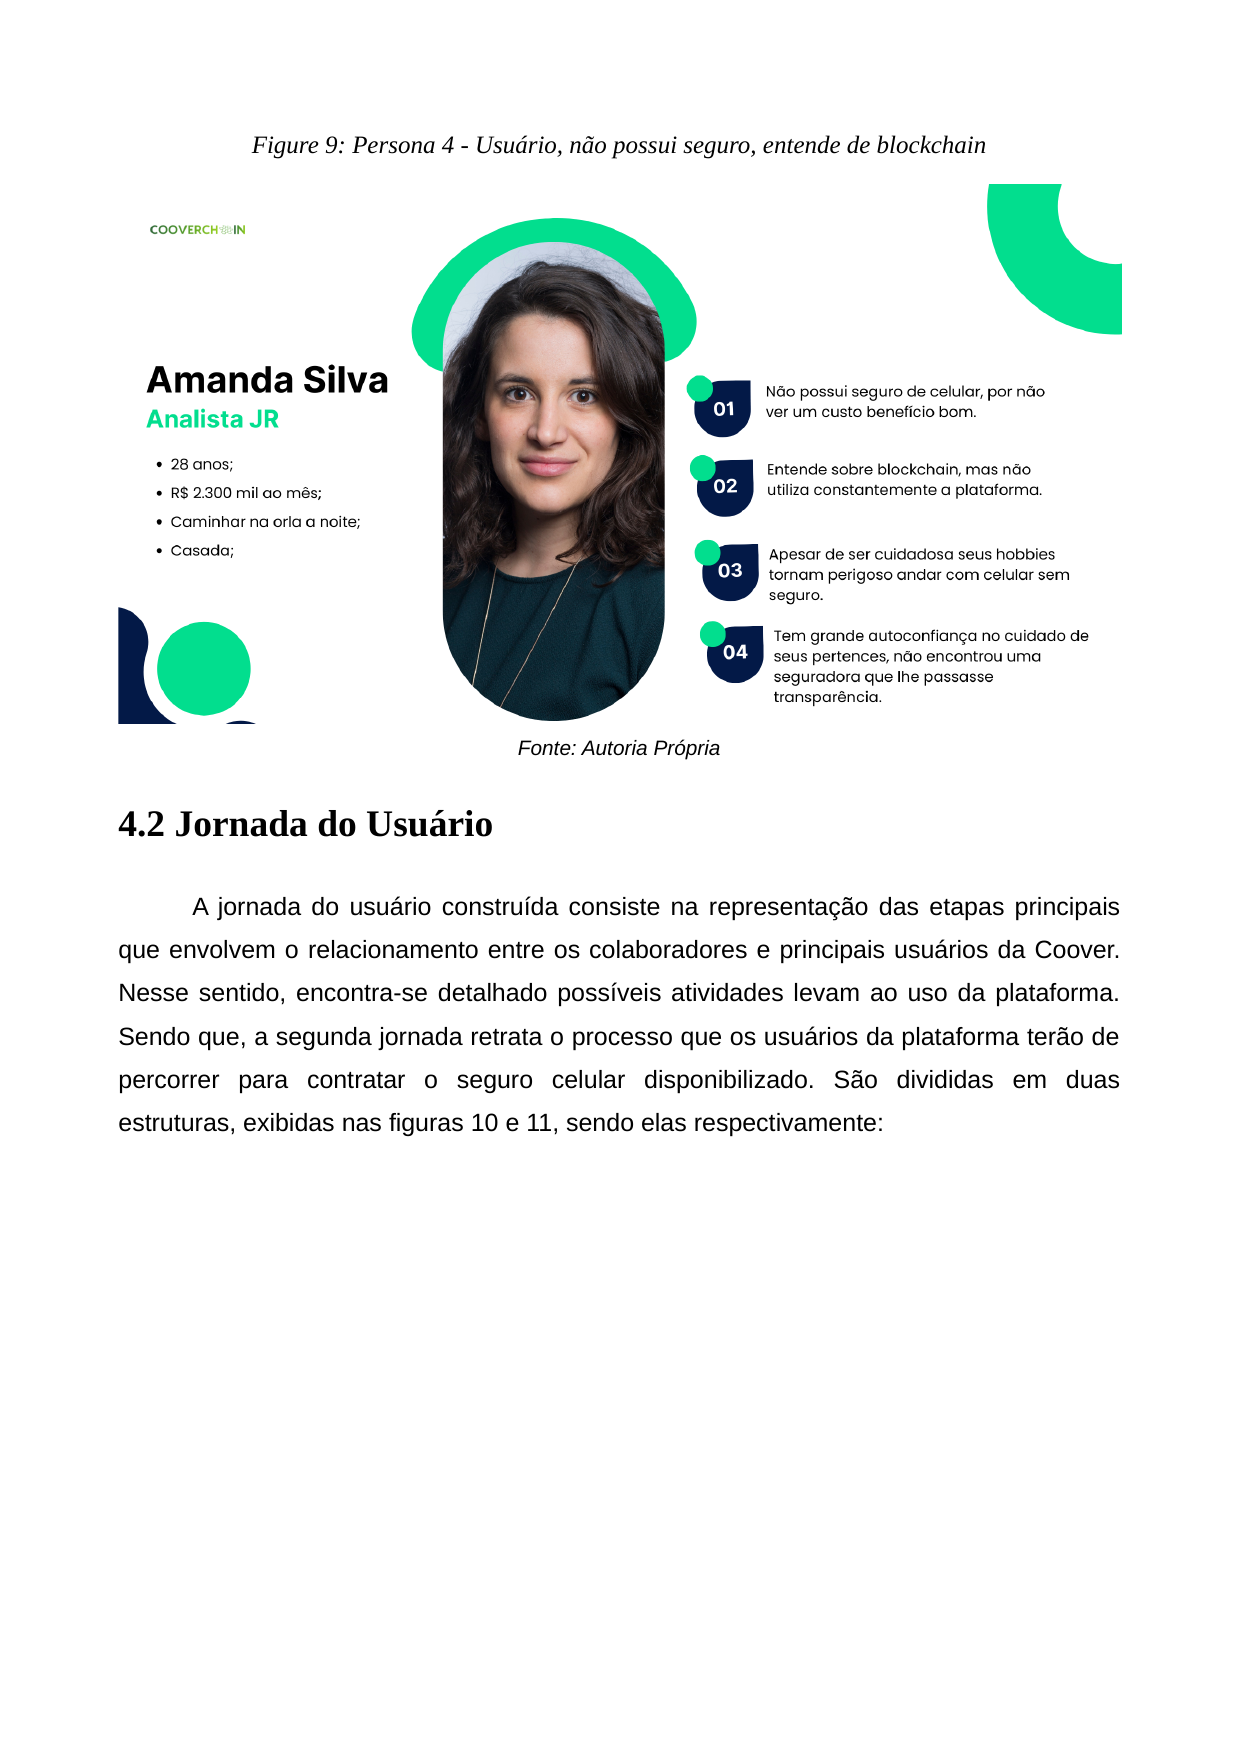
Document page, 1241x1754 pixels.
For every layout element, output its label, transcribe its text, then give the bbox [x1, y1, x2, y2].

subtitle 4.2 Jornada do Usuário [118, 801, 1122, 844]
text A jornada do usuário construída consiste na representação das etapas principais que envolvem o relacionamento entre os colaboradores e principais usuários da Coover. Nesse sentido, encontra-se detalhado possíveis atividades levam ao uso da plataforma. Sendo que, a segunda jornada retrata o processo que os usuários da plataforma terão de percorrer para contratar o seguro celular disponibilizado. São divididas em duas estruturas, exibidas nas figuras 10 e 11, sendo elas respectivamente: [118, 892, 1122, 1136]
text [118, 159, 1122, 184]
text Figure 9: Persona 4 - Usuário, não possui seguro, entende de blockchain [118, 131, 1122, 159]
text Fonte: Autoria Própria [118, 724, 1122, 760]
text [118, 118, 1122, 131]
